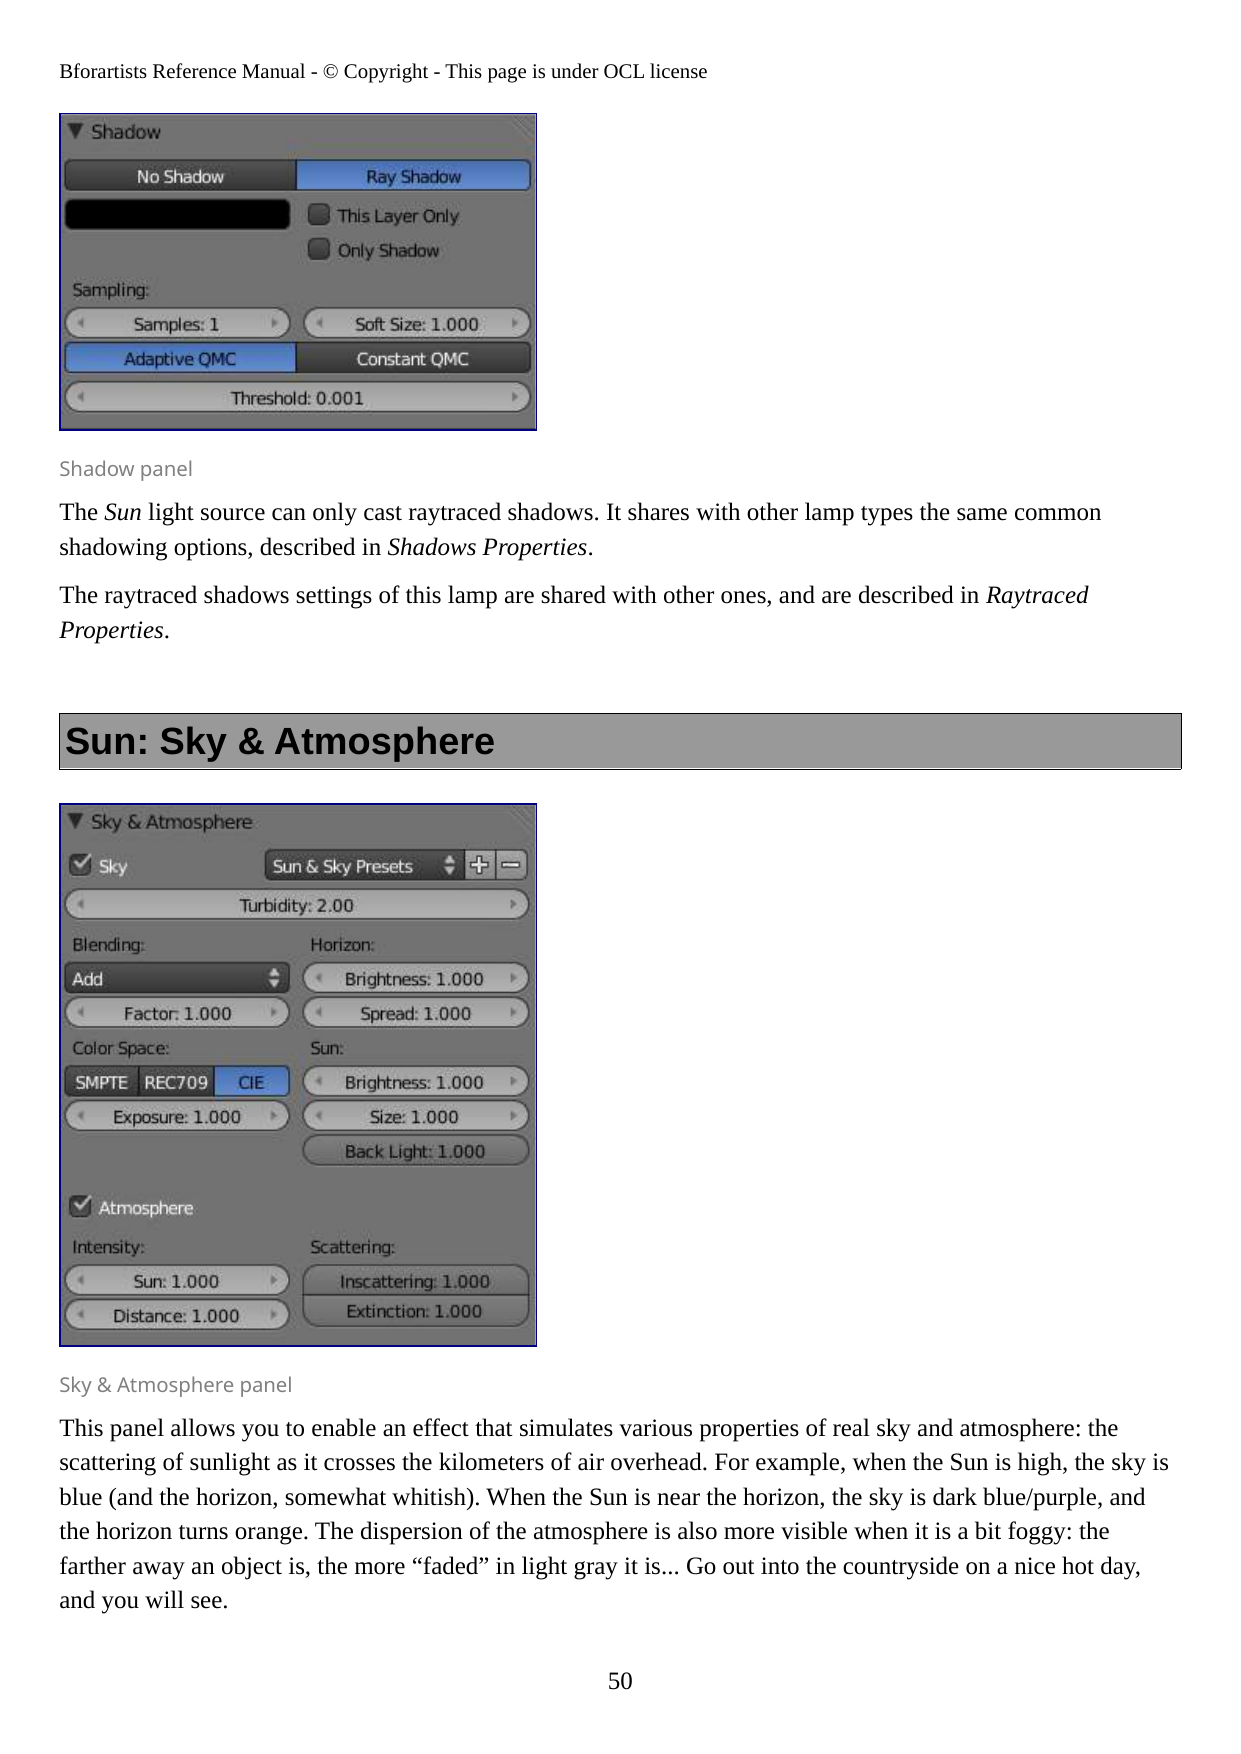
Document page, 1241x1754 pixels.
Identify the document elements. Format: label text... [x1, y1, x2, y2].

text Sky & Atmosphere panel [59, 1367, 1181, 1398]
text The Sun light source can only cast raytraced shadows. It shares with other lamp types the same common shadowing options, described in Shadows Properties. [59, 497, 1181, 560]
text This panel allows you to enable an effect that simulates various properties of real sky and atmosphere: the scattering of sunlight as it crosses the kilometers of air overhead. For example, when the Sun is high, the sky is blue (and the horizon, somewhat whitish). When the Sun is near the horizon, the sky is dark blue/purple, and the horizon turns orange. The dispersion of the atmosphere is also more visible when it is a bit foggy: the farther away an object is, the more “faded” in light gray it is... Go out into the countryside on a nice hot day, and you will see. [59, 1413, 1181, 1614]
text The raytraced shadows settings of this lamp are shared with other ones, and are described in Raytraced Properties. [59, 581, 1181, 644]
picture [61, 114, 536, 429]
picture [61, 805, 536, 1345]
text Shadow panel [59, 451, 1181, 482]
table_header Sun: Sky & Atmosphere [60, 714, 1181, 768]
